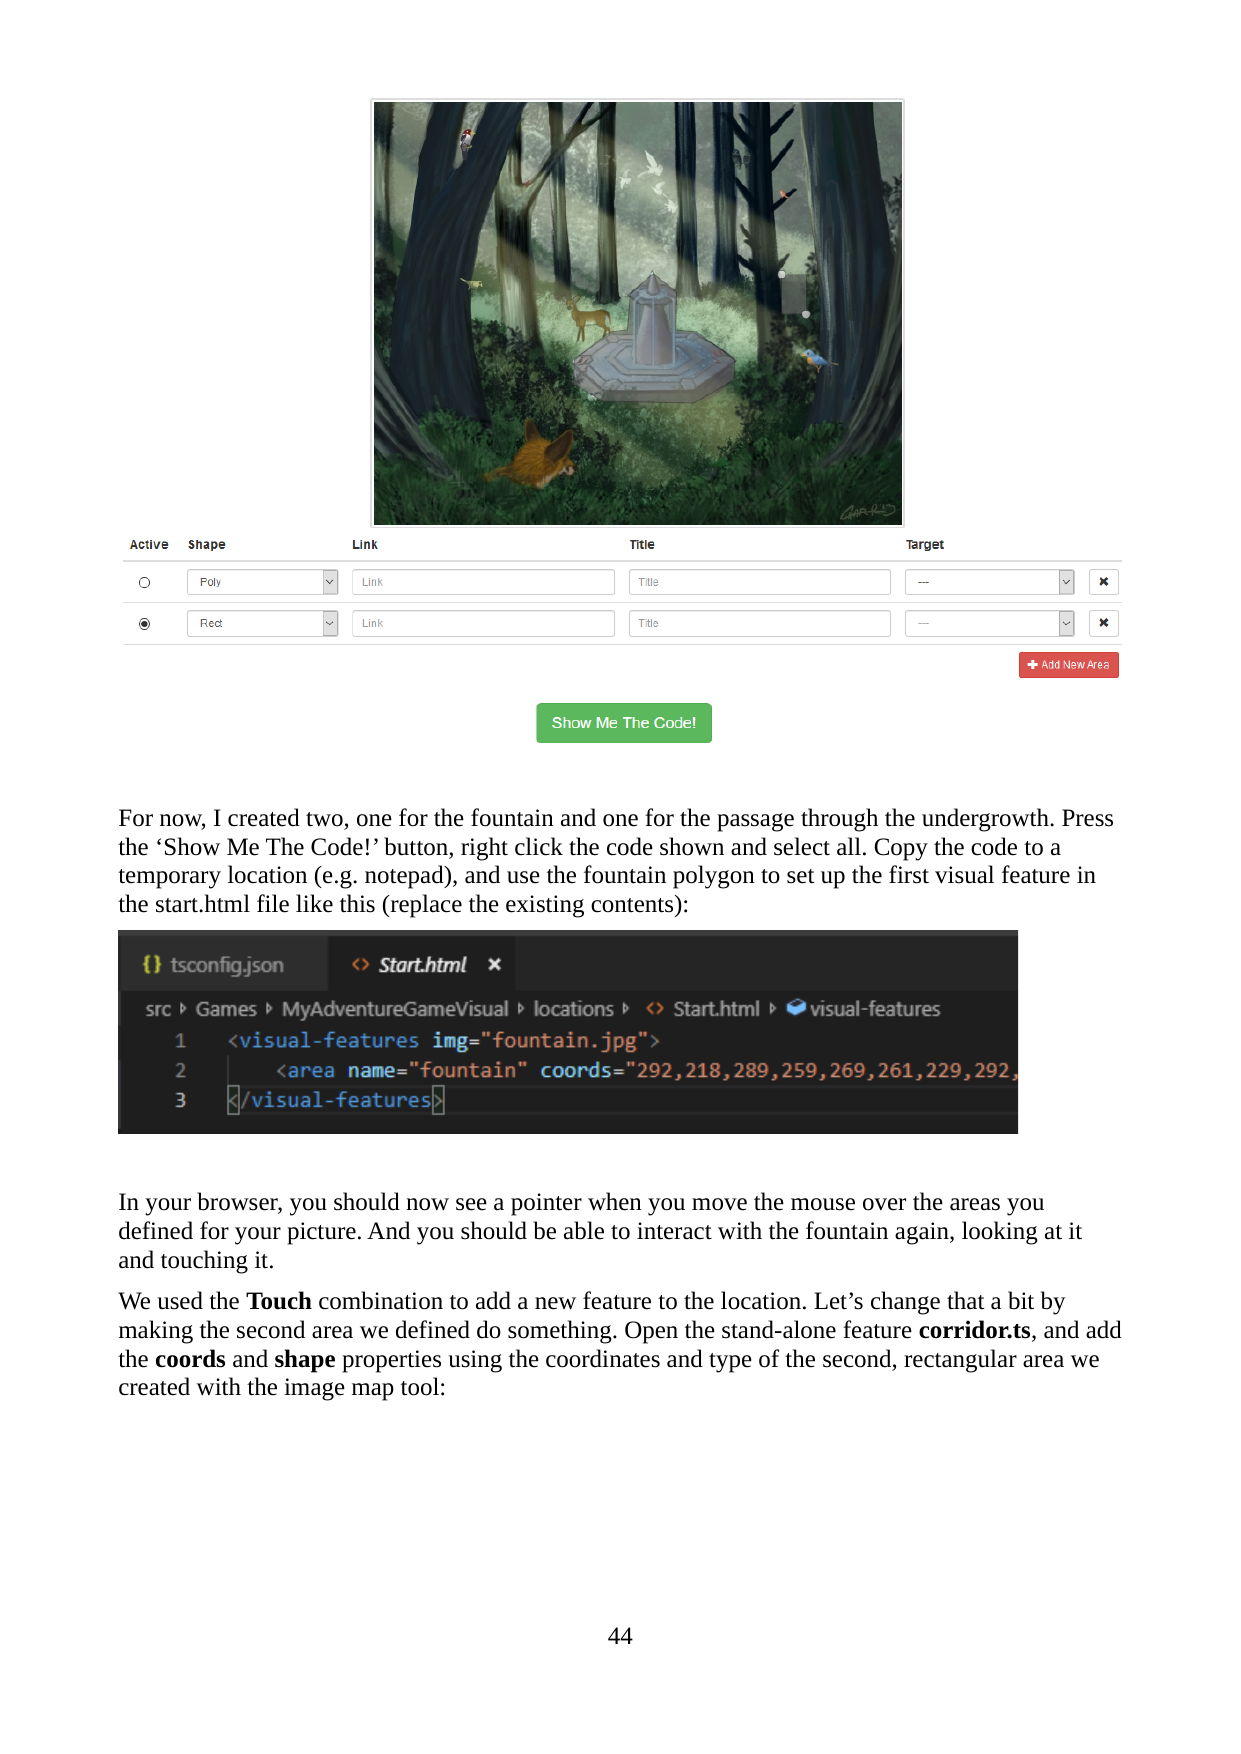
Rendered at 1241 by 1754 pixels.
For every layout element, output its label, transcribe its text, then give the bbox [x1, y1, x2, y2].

text For now, I created two, one for the fountain and one for the passage through the undergrowth. Press the ‘Show Me The Code!’ button, right click the code shown and select all. Copy the code to a temporary location (e.g. notepad), and use the fountain polygon to set up the first visual feature in the start.html file like this (replace the existing contents): [118, 803, 1122, 918]
text We used the Touch combination to add a new feature to the location. Let’s change that a bit by making the second area we defined do something. Open the stand-alone feature corridor.ts, and add the coords and shape properties using the coordinates and type of the second, rectangular area we created with the image map tool: [118, 1286, 1122, 1401]
text In your browser, you should now see a pointer when you move the mouse over the areas you defined for your picture. And you should be able to interact with the fountain again, looking at it and touching it. [118, 1187, 1122, 1274]
